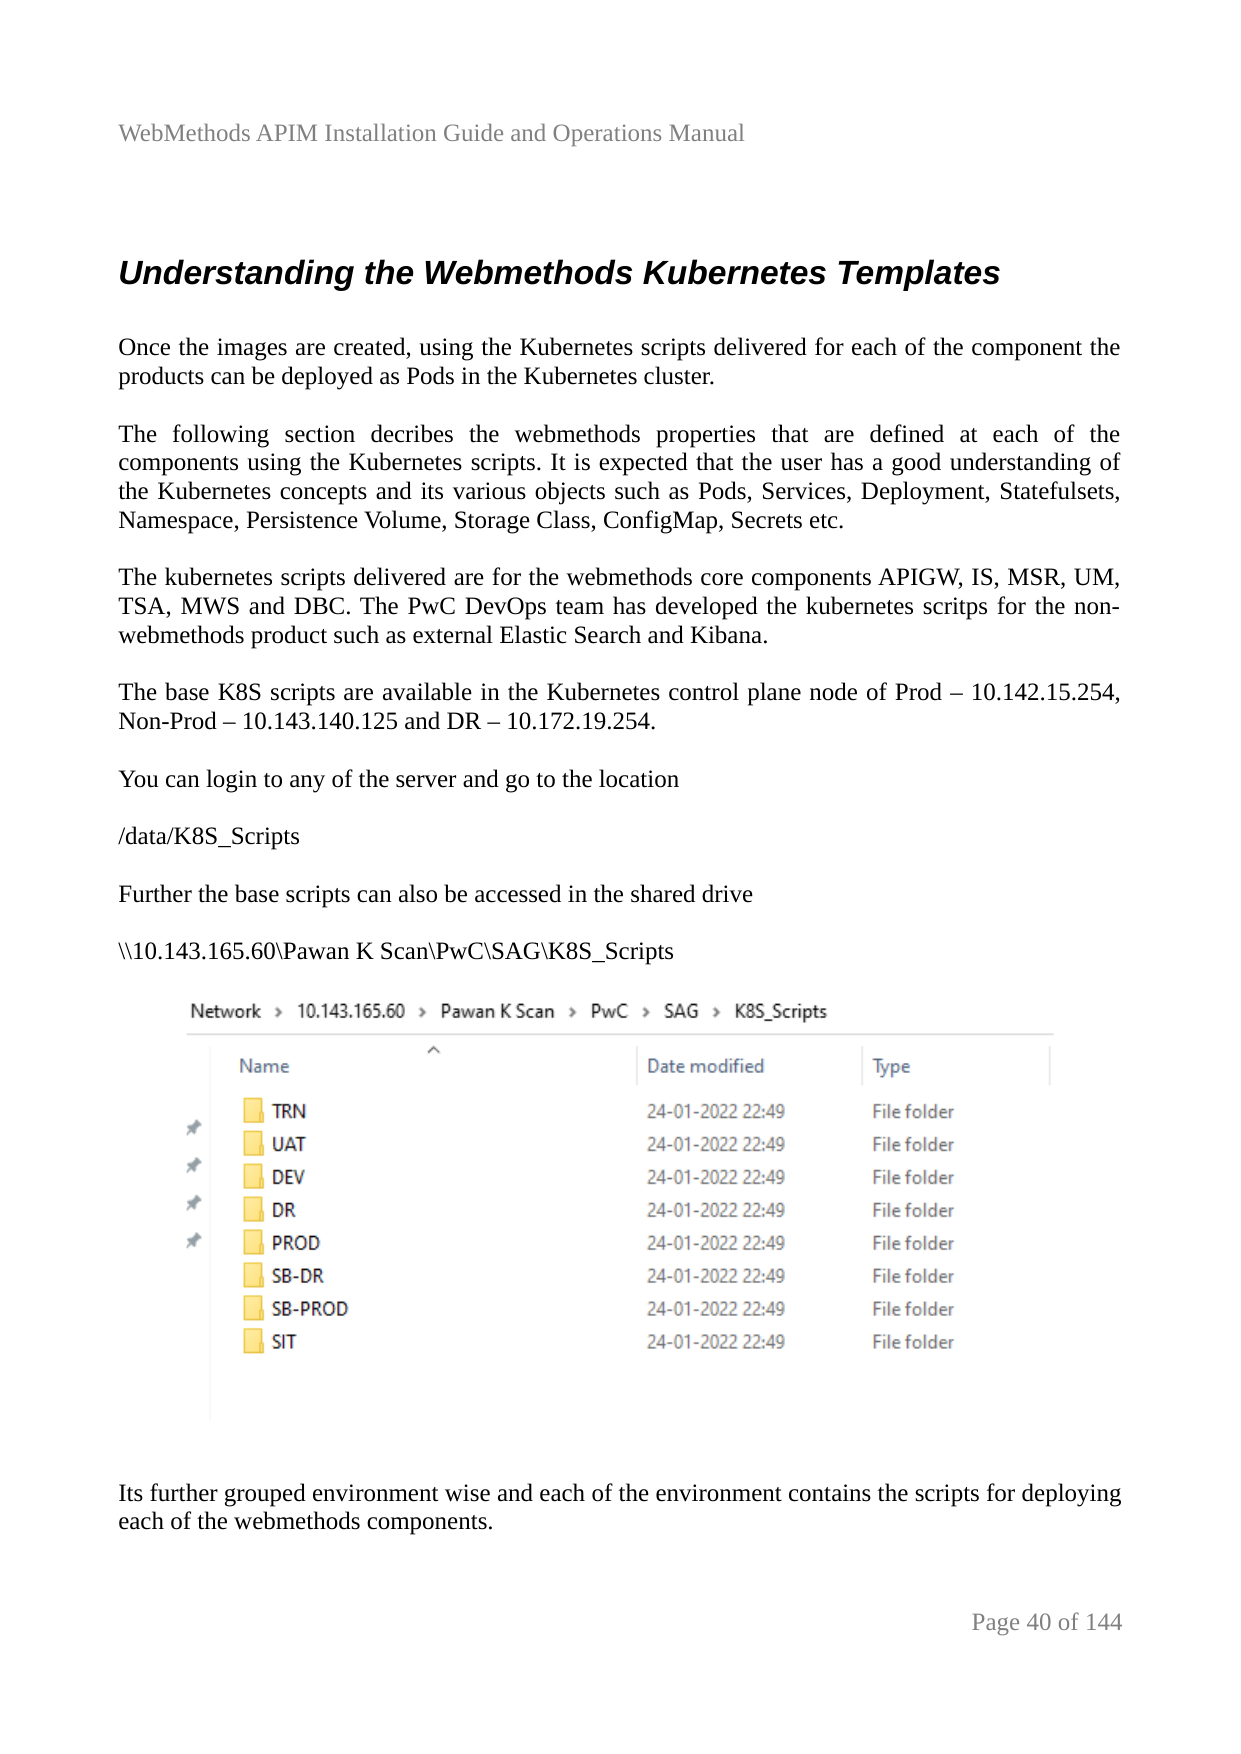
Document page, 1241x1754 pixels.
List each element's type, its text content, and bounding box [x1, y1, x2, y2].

picture [186, 993, 1054, 1421]
text Its further grouped environment wise and each of the environment contains the scripts for deploying each of the webmethods components. [118, 1478, 1122, 1535]
text \\10.143.165.60\Pawan K Scan\PwC\SAG\K8S_Scripts [118, 936, 1122, 965]
text Once the images are created, using the Kubernetes scripts delivered for each of the component the products can be deployed as Pods in the Kubernetes cluster. [118, 332, 1122, 390]
text You can login to any of the server and go to the location [118, 764, 1122, 792]
subtitle Understanding the Webmethods Kubernetes Templates [118, 252, 1122, 291]
text The base K8S scripts are available in the Kubernetes control plane node of Prod – 10.142.15.254, Non-Prod – 10.143.140.125 and DR – 10.172.19.254. [118, 677, 1122, 735]
text The kubernetes scripts delivered are for the webmethods core components APIGW, IS, MSR, UM, TSA, MWS and DBC. The PwC DevOps team has developed the kubernetes scritps for the non-webmethods product such as external Elastic Search and Kibana. [118, 562, 1122, 649]
text Further the base scripts can also be accessed in the shared drive [118, 879, 1122, 907]
text The following section decribes the webmethods properties that are defined at each of the components using the Kubernetes scripts. It is expected that the user has a good understanding of the Kubernetes concepts and its various objects such as Pods, Services, Deployment, Statefulsets, Namespace, Persistence Volume, Storage Class, ConfigMap, Secrets etc. [118, 419, 1122, 534]
text /data/K8S_Scripts [118, 821, 1122, 850]
